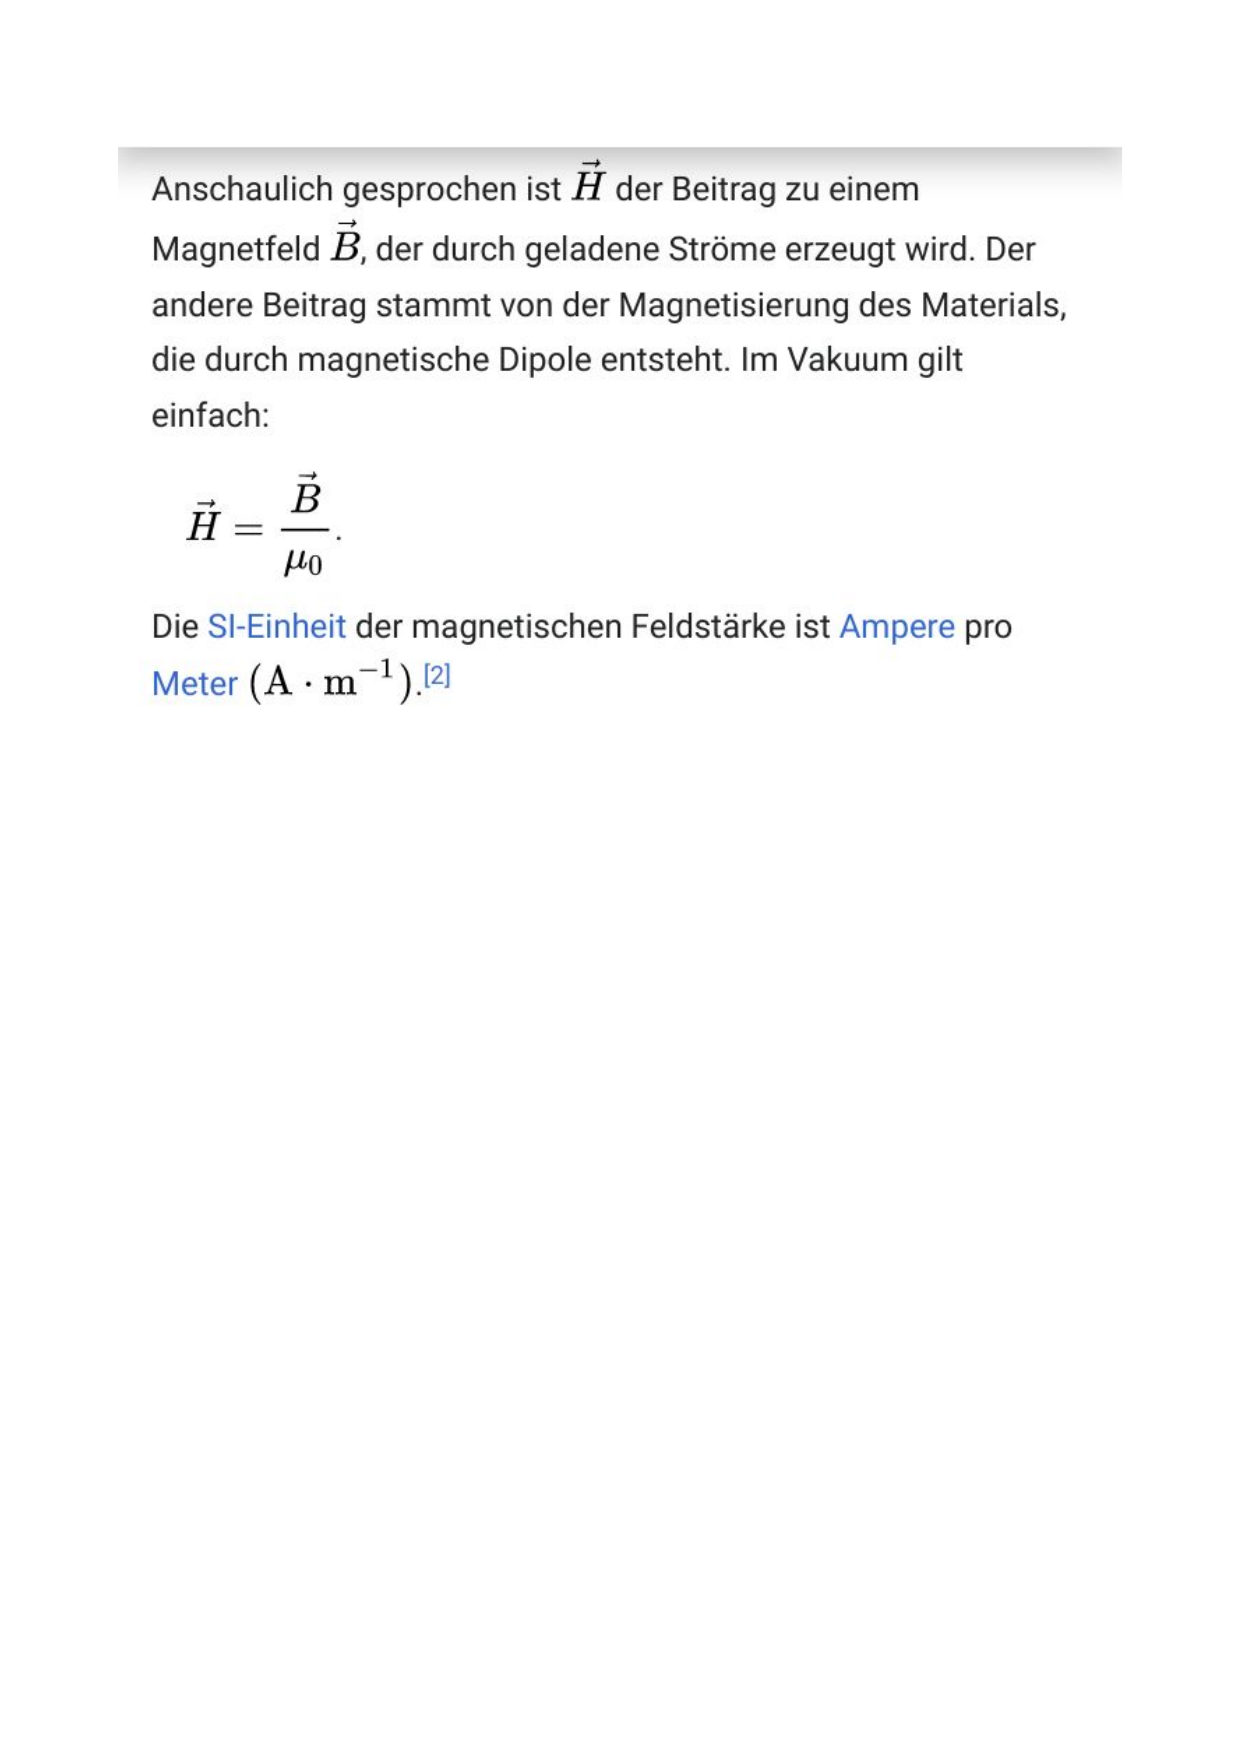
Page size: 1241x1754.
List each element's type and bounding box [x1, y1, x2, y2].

picture [118, 146, 1123, 733]
